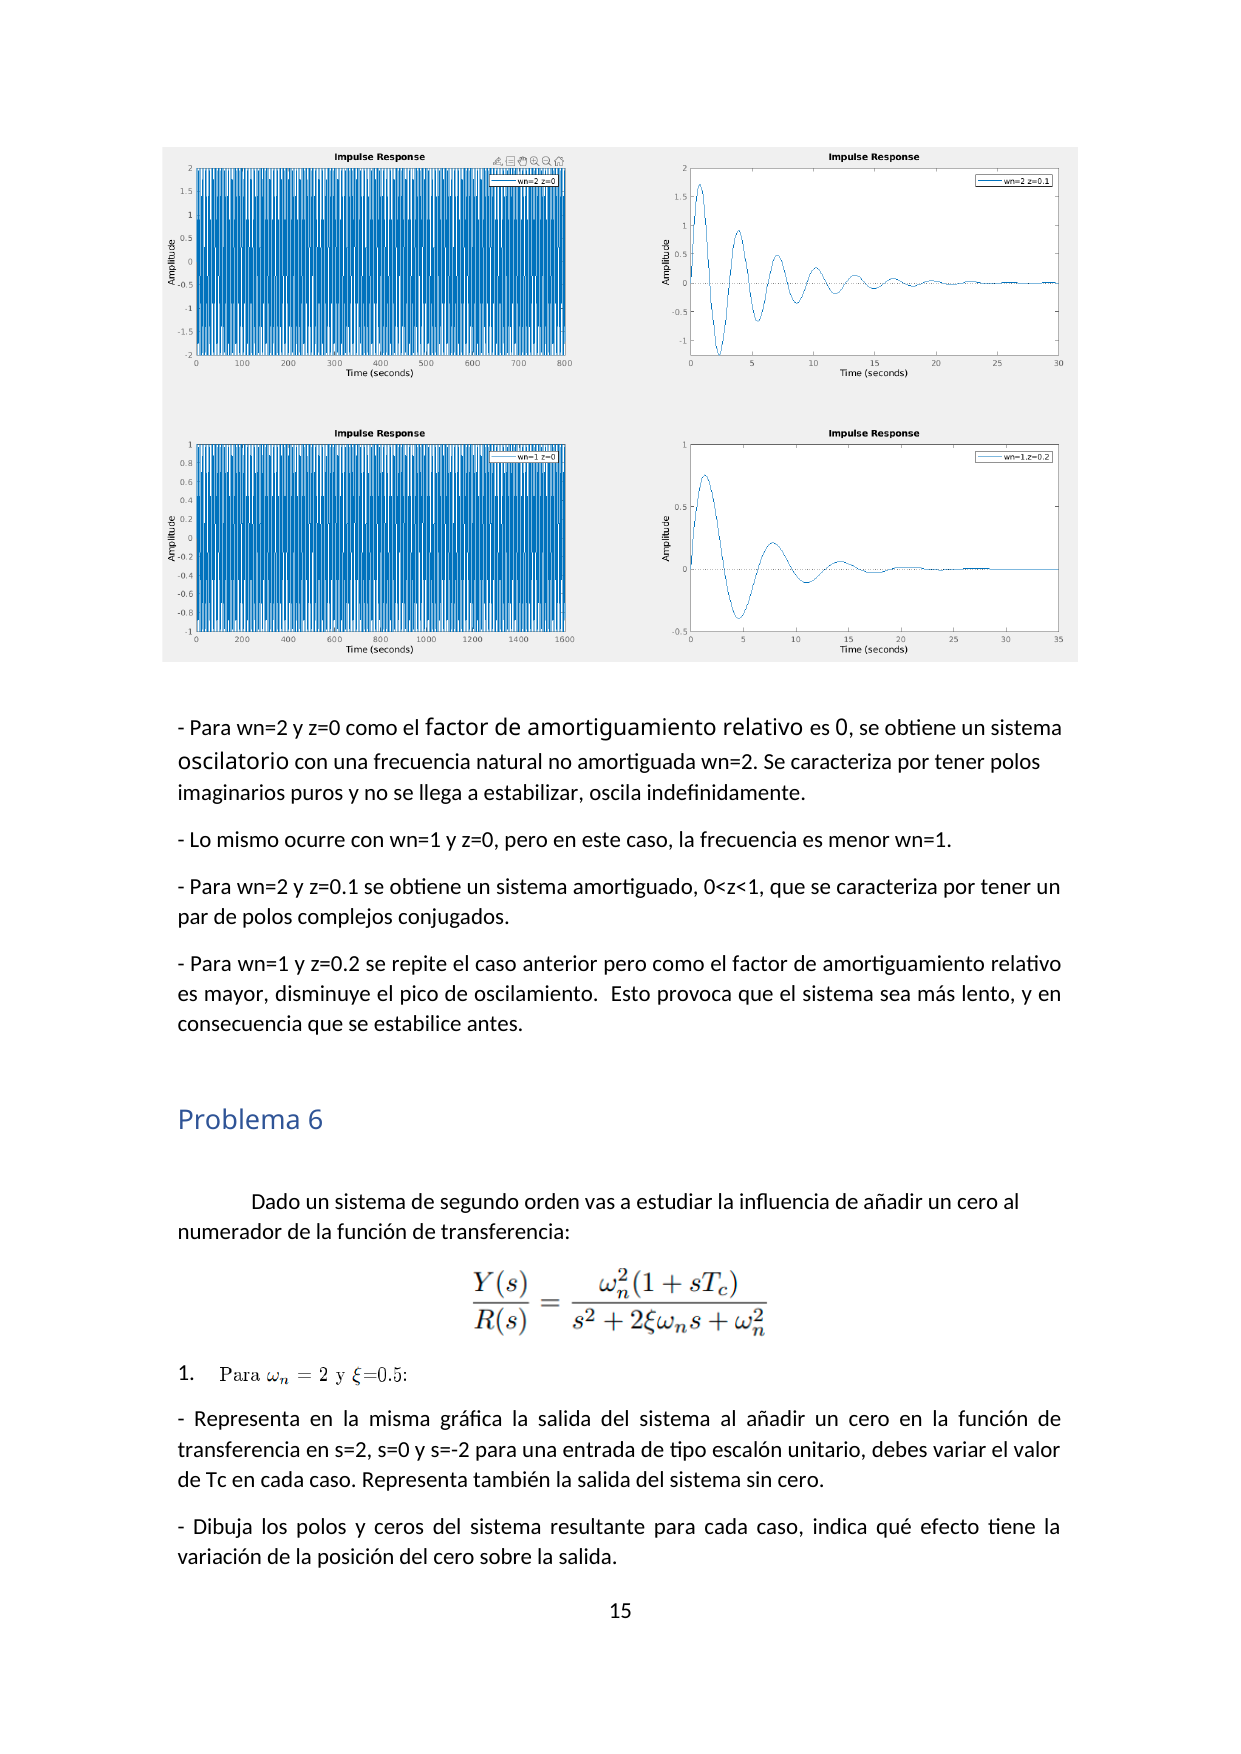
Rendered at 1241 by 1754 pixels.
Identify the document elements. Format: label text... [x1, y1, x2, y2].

picture [162, 147, 1078, 662]
picture [214, 1359, 409, 1389]
text - Para wn=1 y z=0.2 se repite el caso anterior pero como el factor de amortiguamiento relativo es mayor, disminuye el pico de oscilamiento. Esto provoca que el sistema sea más lento, y en consecuencia que se estabilice antes. [177, 949, 1063, 1037]
text - Lo mismo ocurre con wn=1 y z=0, pero en este caso, la frecuencia es menor wn=1. [177, 825, 1063, 853]
text - Para wn=2 y z=0.1 se obtiene un sistema amortiguado, 0<z<1, que se caracteriza por tener un par de polos complejos conjugados. [177, 872, 1063, 930]
picture [469, 1263, 771, 1344]
text - Para wn=2 y z=0 como el factor de amortiguamiento relativo es 0, se obtiene un sistema oscilatorio con una frecuencia natural no amortiguada wn=2. Se caracteriza por tener polos imaginarios puros y no se llega a estabilizar, oscila indefinidamente. [177, 711, 1063, 806]
text - Dibuja los polos y ceros del sistema resultante para cada caso, indica qué efecto tiene la variación de la posición del cero sobre la salida. [177, 1512, 1063, 1570]
text 1. [177, 1358, 1063, 1386]
subtitle Problema 6 [177, 1100, 1063, 1137]
text Dado un sistema de segundo orden vas a estudiar la influencia de añadir un cero al numerador de la función de transferencia: [177, 1187, 1063, 1245]
text - Representa en la misma gráfica la salida del sistema al añadir un cero en la función de transferencia en s=2, s=0 y s=-2 para una entrada de tipo escalón unitario, debes variar el valor de Tc en cada caso. Representa también la salida del sistema sin cero. [177, 1404, 1063, 1493]
